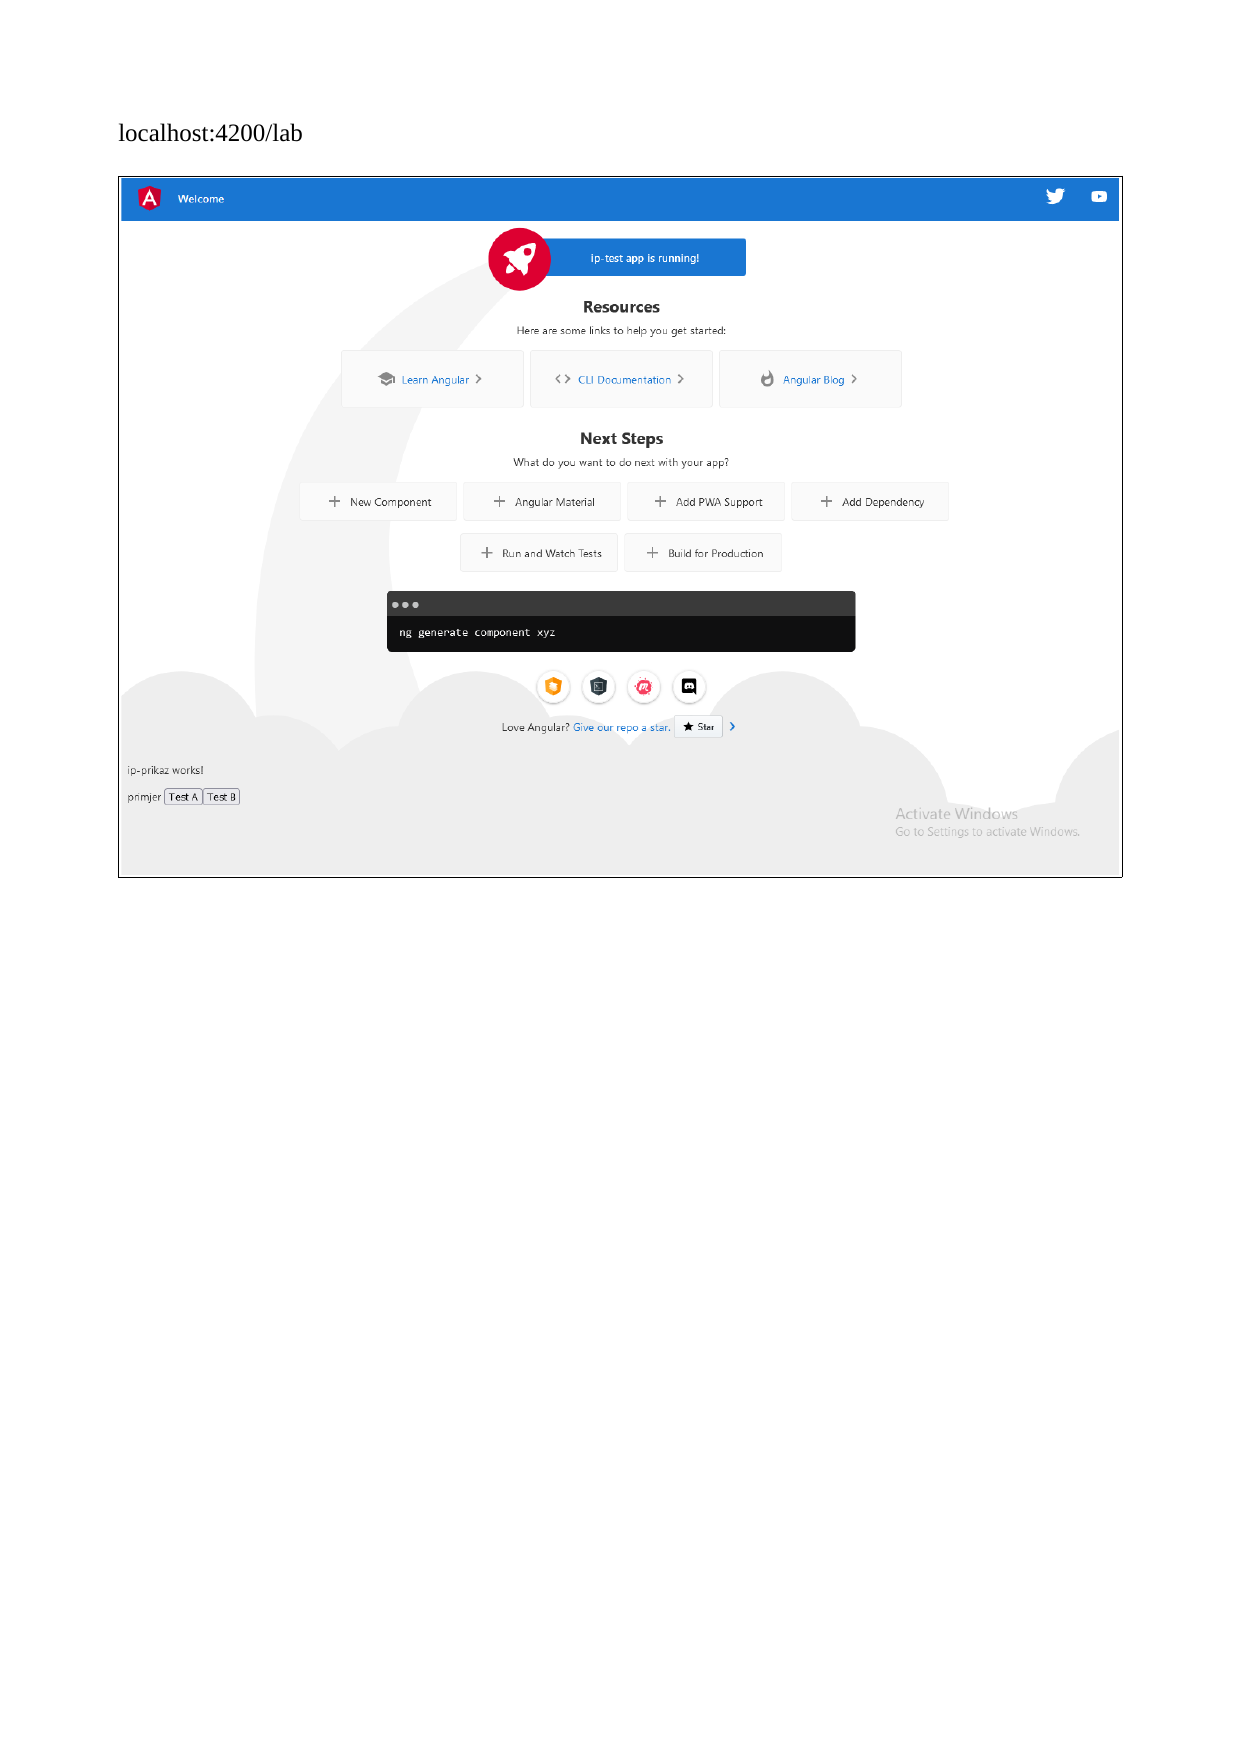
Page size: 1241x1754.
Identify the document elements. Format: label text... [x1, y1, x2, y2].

text localhost:4200/lab [118, 118, 1122, 147]
picture [121, 178, 1119, 875]
